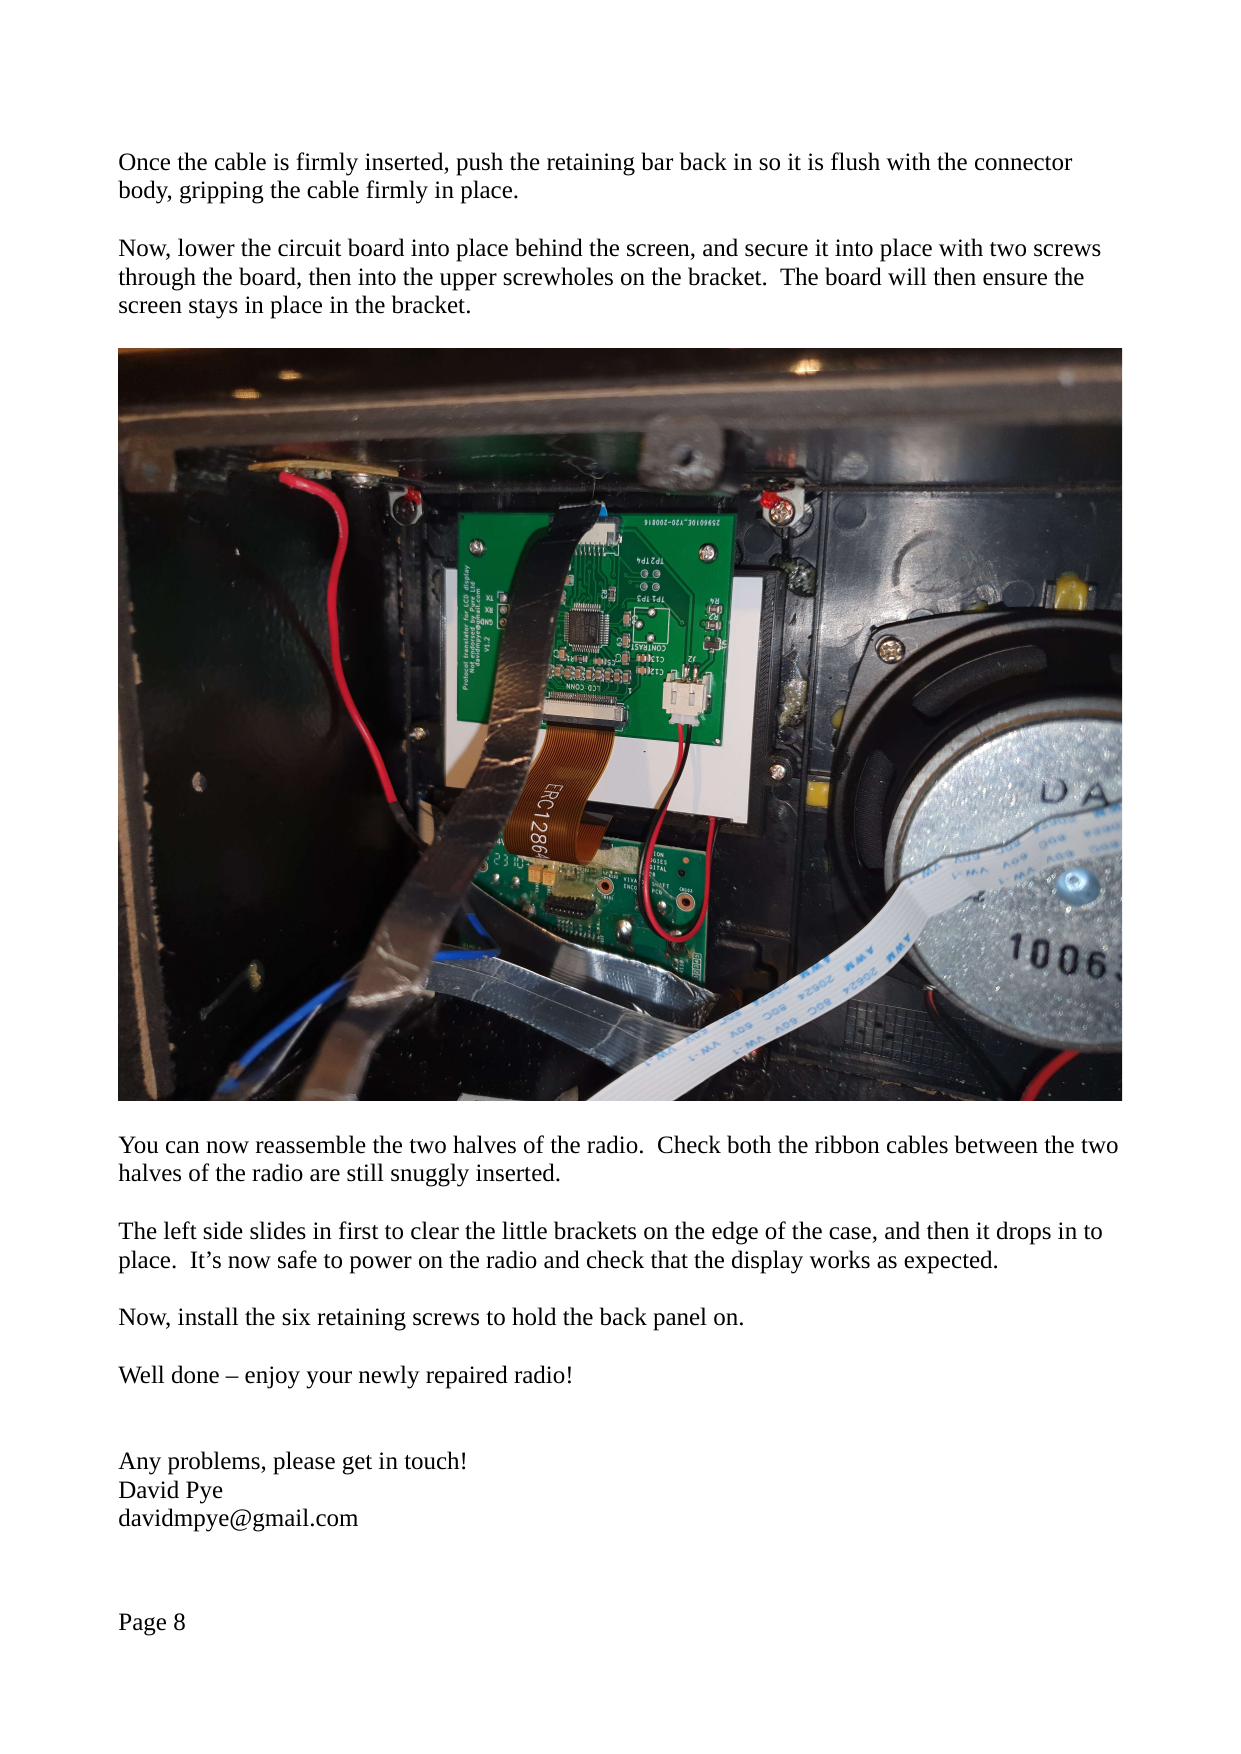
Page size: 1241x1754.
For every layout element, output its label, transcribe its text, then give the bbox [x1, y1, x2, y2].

picture [118, 348, 1123, 1101]
text Now, lower the circuit board into place behind the screen, and secure it into place with two screws through the board, then into the upper screwholes on the bracket. The board will then ensure the screen stays in place in the bracket. [118, 233, 1122, 319]
text Now, install the six retaining screws to hold the back panel on. [118, 1302, 1122, 1331]
text David Pye [118, 1475, 1122, 1503]
text Well done – enjoy your newly repaired radio! [118, 1360, 1122, 1388]
text Once the cable is firmly inserted, push the retaining bar back in so it is flush with the connector body, gripping the cable firmly in place. [118, 147, 1122, 204]
text You can now reassemble the two halves of the radio. Check both the ribbon cables between the two halves of the radio are still snuggly inserted. [118, 1130, 1122, 1187]
text The left side slides in first to clear the little brackets on the edge of the case, and then it drops in to place. It’s now safe to power on the radio and check that the display works as expected. [118, 1216, 1122, 1273]
text Any problems, please get in touch! [118, 1446, 1122, 1475]
text davidmpye@gmail.com [118, 1503, 1122, 1532]
